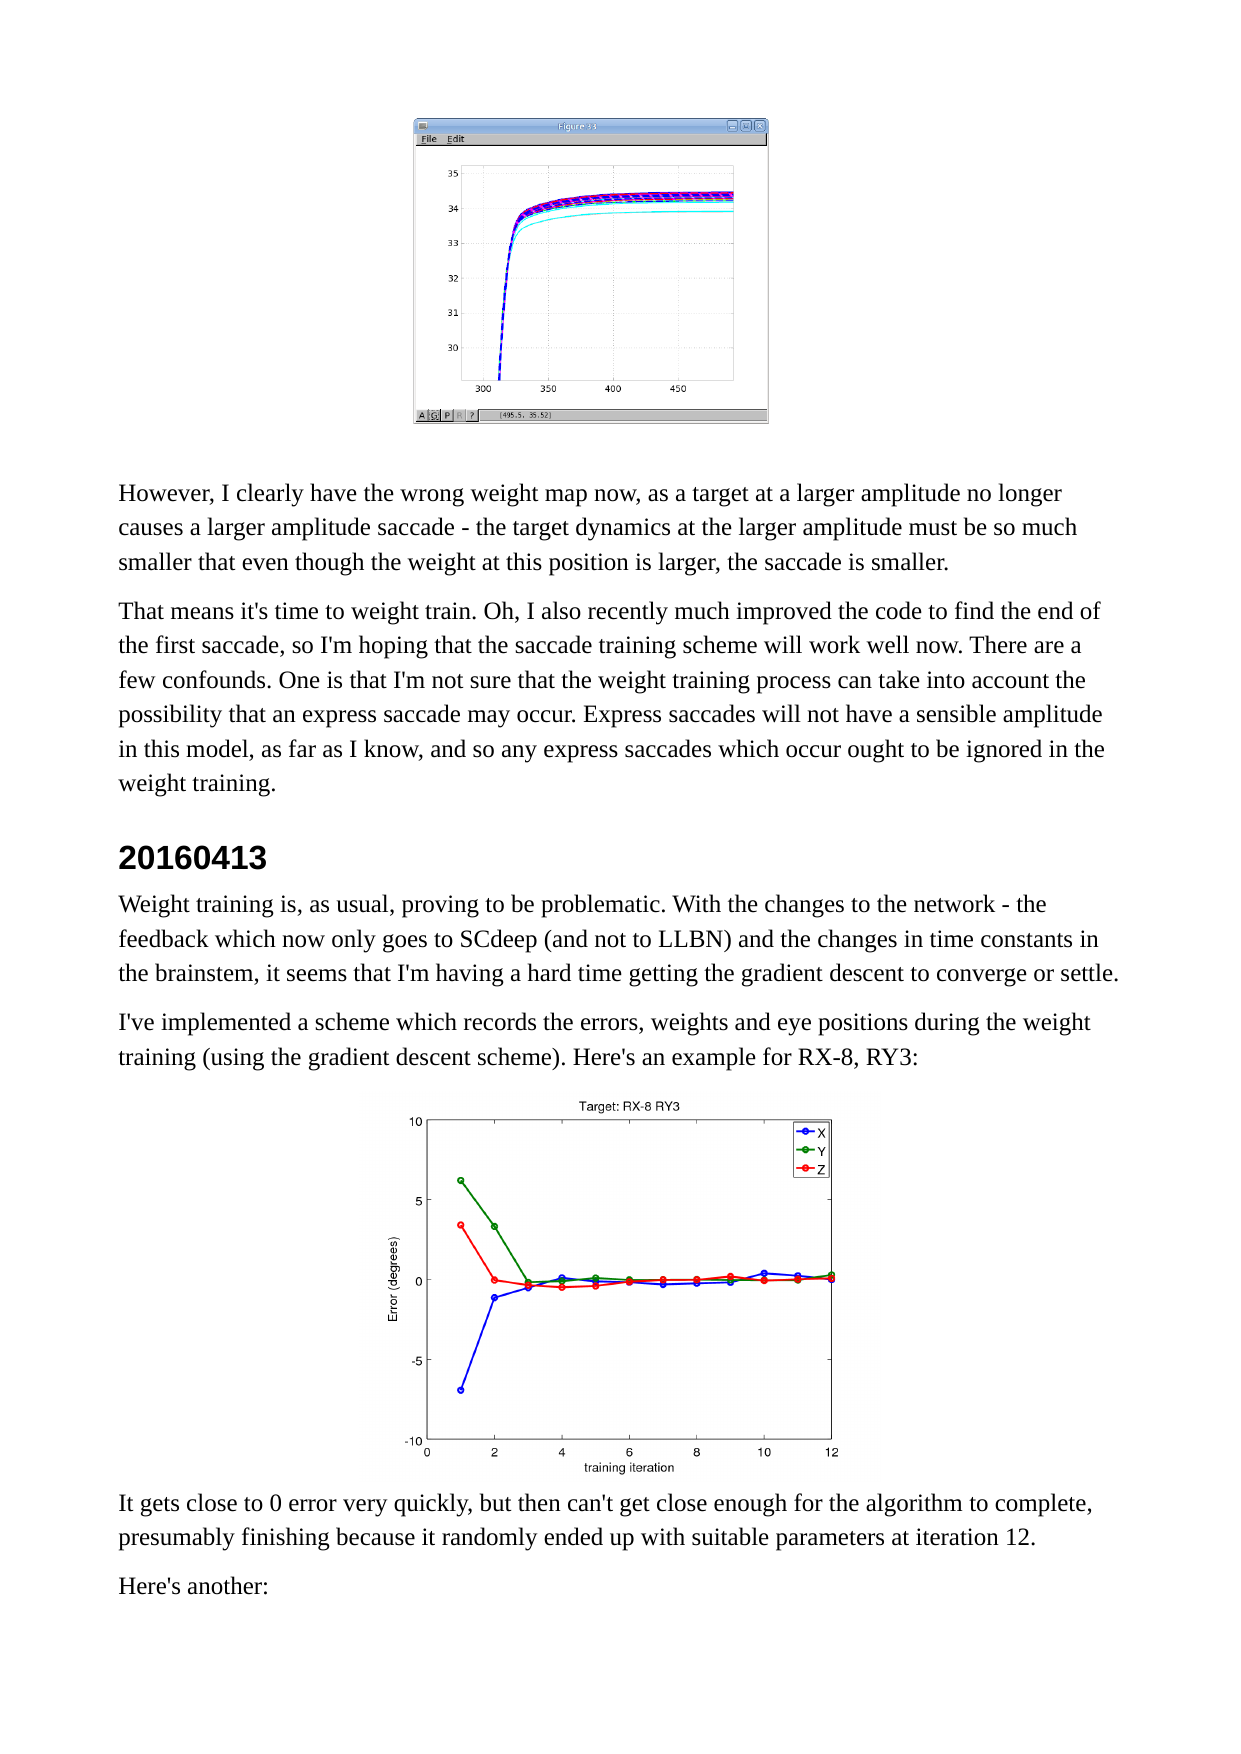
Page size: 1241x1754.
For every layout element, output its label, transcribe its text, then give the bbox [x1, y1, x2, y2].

text That means it's time to weight train. Oh, I also recently much improved the code to find the end of the first saccade, so I'm hoping that the saccade training scheme will work well now. There are a few confounds. One is that I'm not sure that the weight training process can take into account the possibility that an express saccade may occur. Express saccades will not have a sensible amplitude in this model, as far as I know, and so any express saccades which occur ought to be ignored in the weight training. [118, 596, 1122, 797]
picture [413, 118, 769, 424]
text I've implemented a scheme which records the errors, weights and eye positions during the weight training (using the gradient descent scheme). Here's an example for RX-8, RY3: [118, 1007, 1122, 1071]
text It gets close to 0 error very quickly, but then can't get close enough for the algorithm to complete, presumably finishing because it randomly ended up with suitable parameters at iteration 12. [118, 1091, 1122, 1551]
text Here's another: [118, 1571, 1122, 1600]
picture [359, 1091, 881, 1482]
text Weight training is, as usual, proving to be problematic. With the changes to the network - the feedback which now only goes to SCdeep (and not to LLBN) and the changes in time constants in the brainstem, it seems that I'm having a hard time getting the gradient descent to converge or settle. [118, 889, 1122, 987]
subtitle 20160413 [118, 838, 1122, 877]
text However, I clearly have the wrong weight map now, as a target at a larger amplitude no longer causes a larger amplitude saccade - the target dynamics at the larger amplitude must be so much smaller that even though the weight at this position is larger, the saccade is smaller. [118, 478, 1122, 576]
